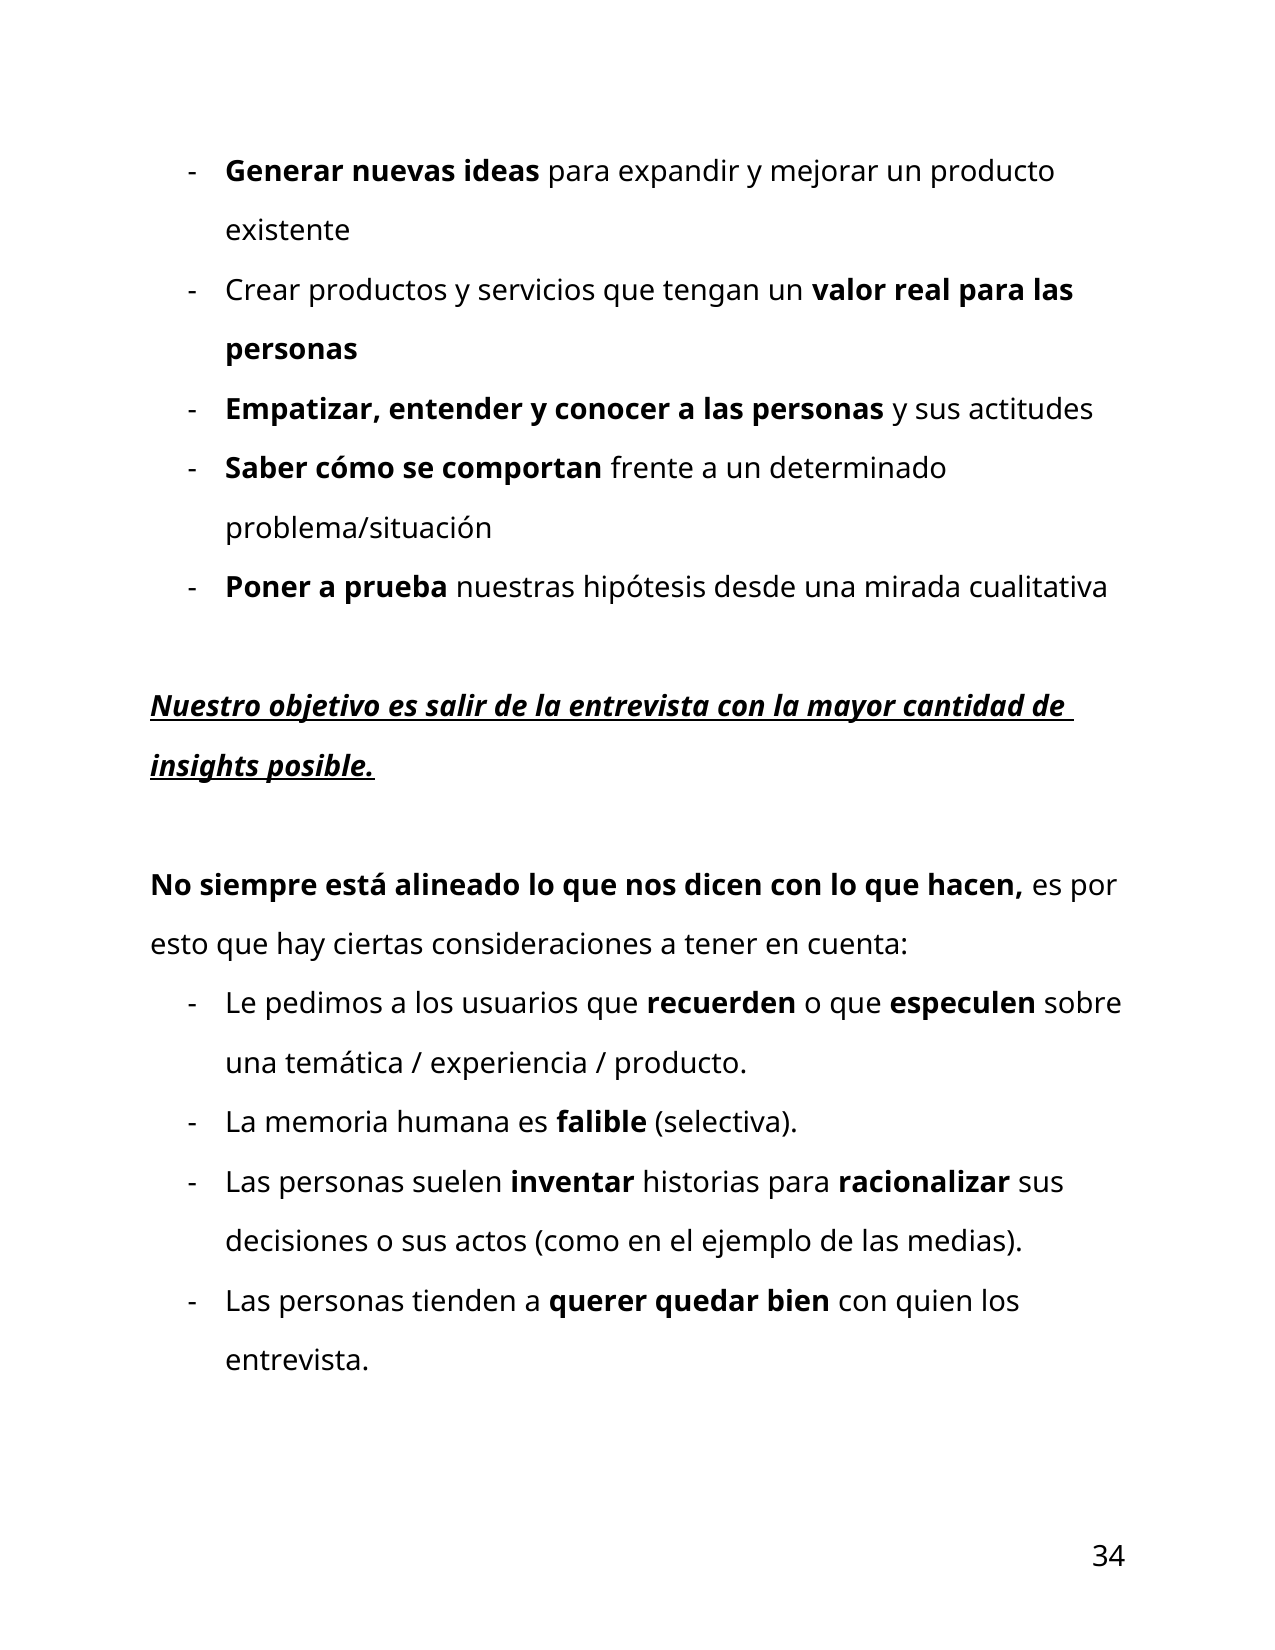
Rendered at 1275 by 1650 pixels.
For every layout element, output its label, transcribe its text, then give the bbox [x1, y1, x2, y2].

list La memoria humana es falible (selectiva). [187, 1102, 1125, 1141]
list Le pedimos a los usuarios que recuerden o que especulen sobre una temática / experiencia / producto. [187, 983, 1125, 1082]
list Crear productos y servicios que tengan un valor real para las personas [187, 269, 1125, 368]
list Las personas suelen inventar historias para racionalizar sus decisiones o sus actos (como en el ejemplo de las medias). [187, 1161, 1125, 1260]
list Generar nuevas ideas para expandir y mejorar un producto existente [187, 150, 1125, 249]
list Las personas tienden a querer quedar bien con quien los entrevista. [187, 1280, 1125, 1379]
text No siempre está alineado lo que nos dicen con lo que hacen, es por esto que hay ciertas consideraciones a tener en cuenta: [150, 864, 1125, 963]
list Empatizar, entender y conocer a las personas y sus actitudes [187, 388, 1125, 428]
list Saber cómo se comportan frente a un determinado problema/situación [187, 447, 1125, 547]
text Nuestro objetivo es salir de la entrevista con la mayor cantidad de insights posible. [150, 685, 1125, 784]
list Poner a prueba nuestras hipótesis desde una mirada cualitativa [187, 566, 1125, 606]
